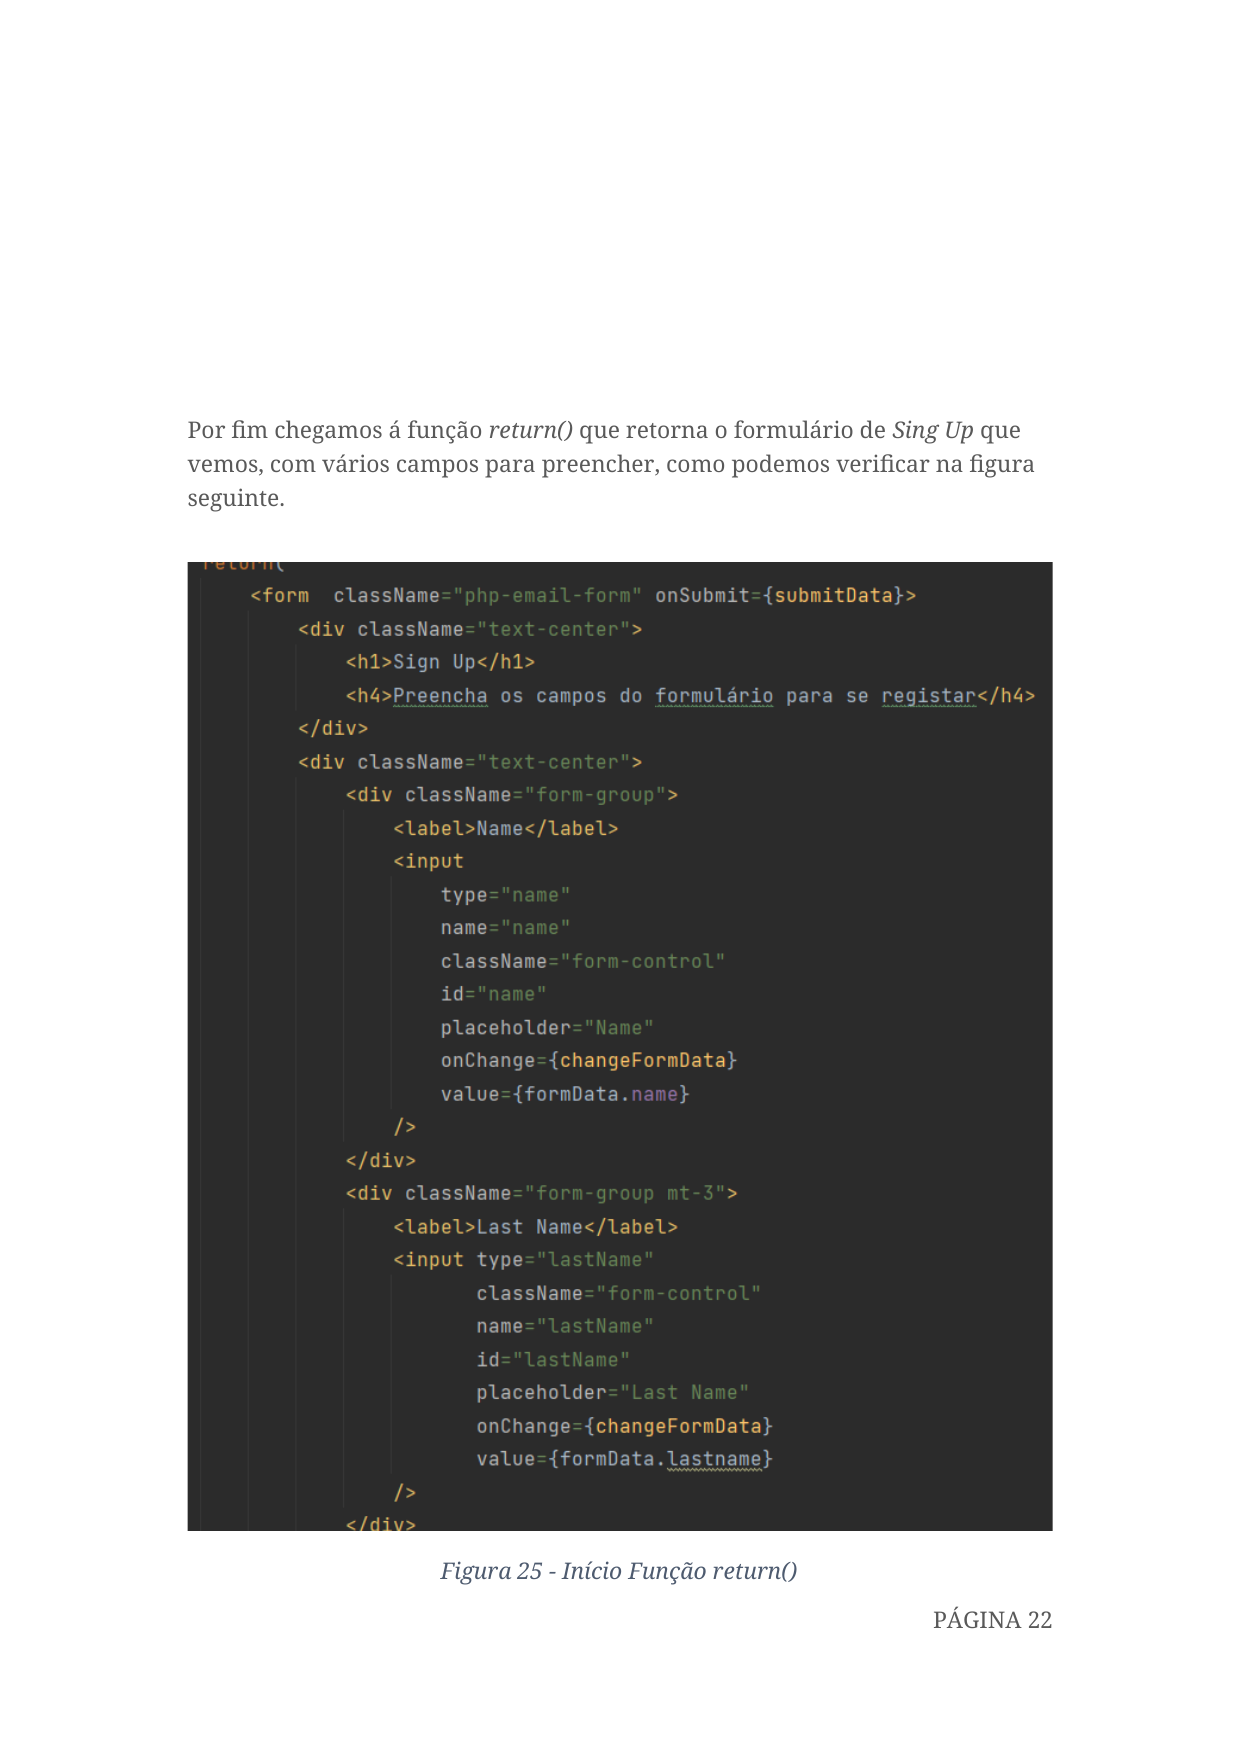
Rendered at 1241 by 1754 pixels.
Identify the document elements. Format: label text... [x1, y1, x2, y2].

text Figura 25 - Início Função return() [187, 1554, 1053, 1586]
text Por fim chegamos á função return() que retorna o formulário de Sing Up que vemos, com vários campos para preencher, como podemos verificar na figura seguinte. [187, 413, 1053, 513]
